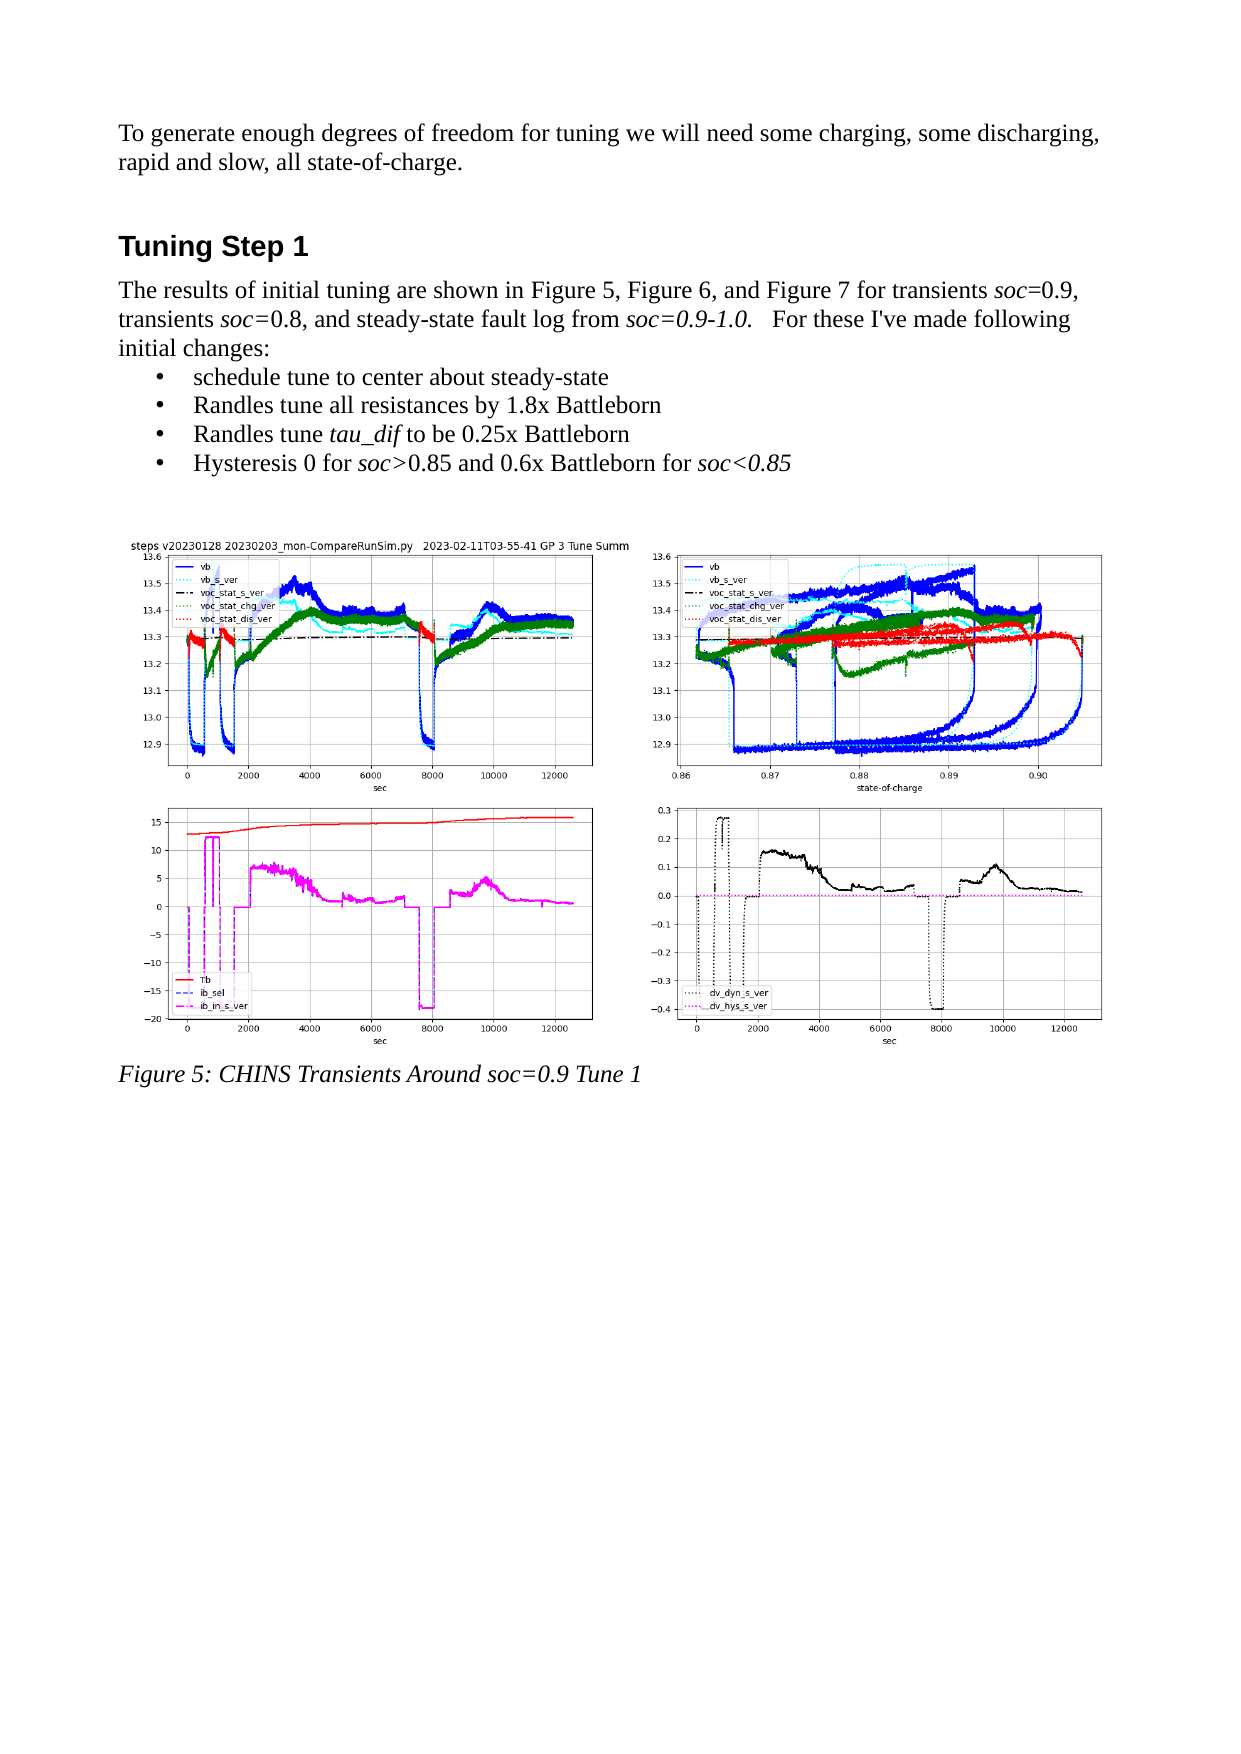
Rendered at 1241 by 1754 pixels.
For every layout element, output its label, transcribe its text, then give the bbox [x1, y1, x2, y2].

text To generate enough degrees of freedom for tuning we will need some charging, some discharging, rapid and slow, all state-of-charge. [118, 118, 1122, 176]
subtitle Tuning Step 1 [118, 229, 1122, 263]
list schedule tune to center about steady-state [156, 362, 1122, 390]
list Randles tune all resistances by 1.8x Battleborn [156, 390, 1122, 419]
text The results of initial tuning are shown in Figure 5, Figure 6, and Figure 7 for transients soc=0.9, transients soc=0.8, and steady-state fault log from soc=0.9-1.0. For these I've made following initial changes: [118, 275, 1122, 362]
text Figure 5: CHINS Transients Around soc=0.9 Tune 1 [118, 1060, 1122, 1088]
picture [118, 534, 1122, 1060]
list Hysteresis 0 for soc>0.85 and 0.6x Battleborn for soc<0.85 [156, 448, 1122, 477]
list Randles tune tau_dif to be 0.25x Battleborn [156, 419, 1122, 448]
